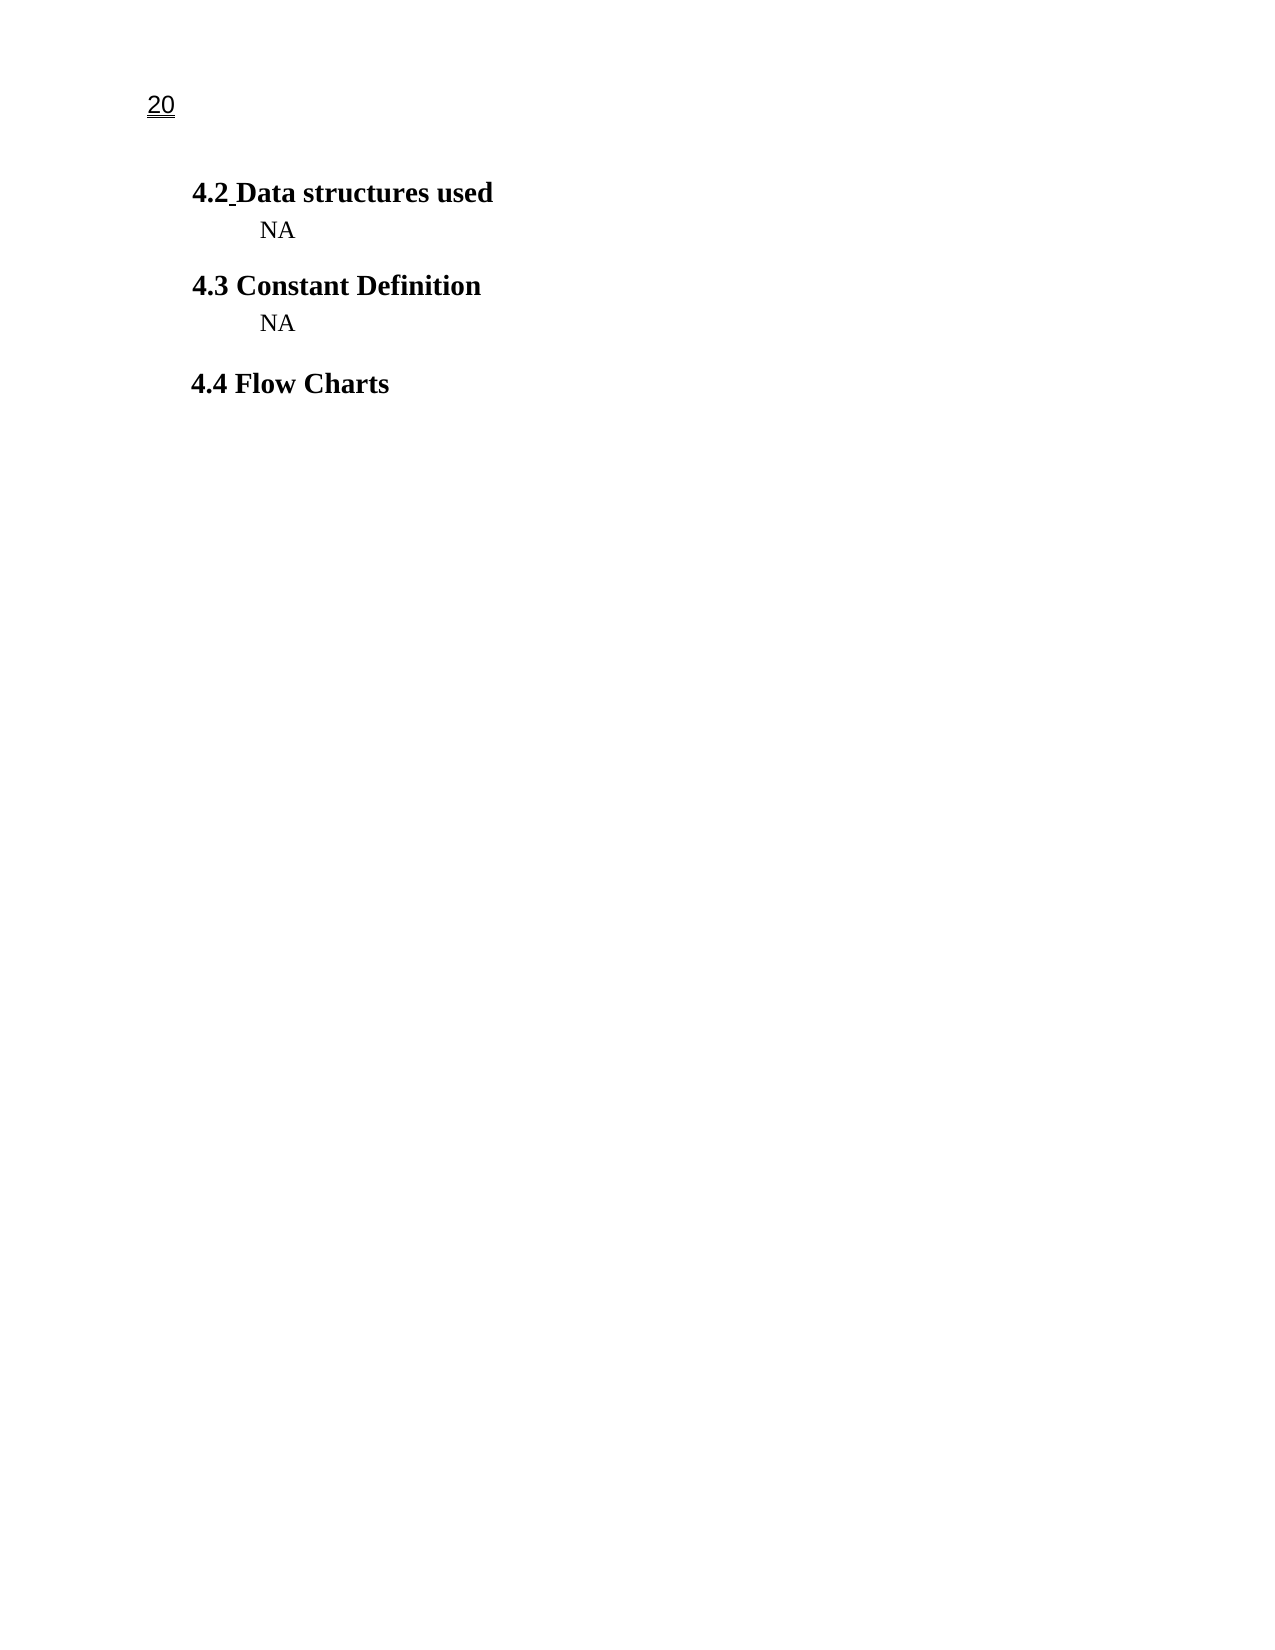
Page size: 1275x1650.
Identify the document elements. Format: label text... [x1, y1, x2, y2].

subtitle 4.3 Constant Definition [147, 268, 1156, 302]
text NA [147, 215, 1156, 243]
subtitle 4.2 Data structures used [147, 175, 1156, 208]
text NA [147, 308, 1156, 337]
text 4.4 Flow Charts [147, 366, 1156, 399]
